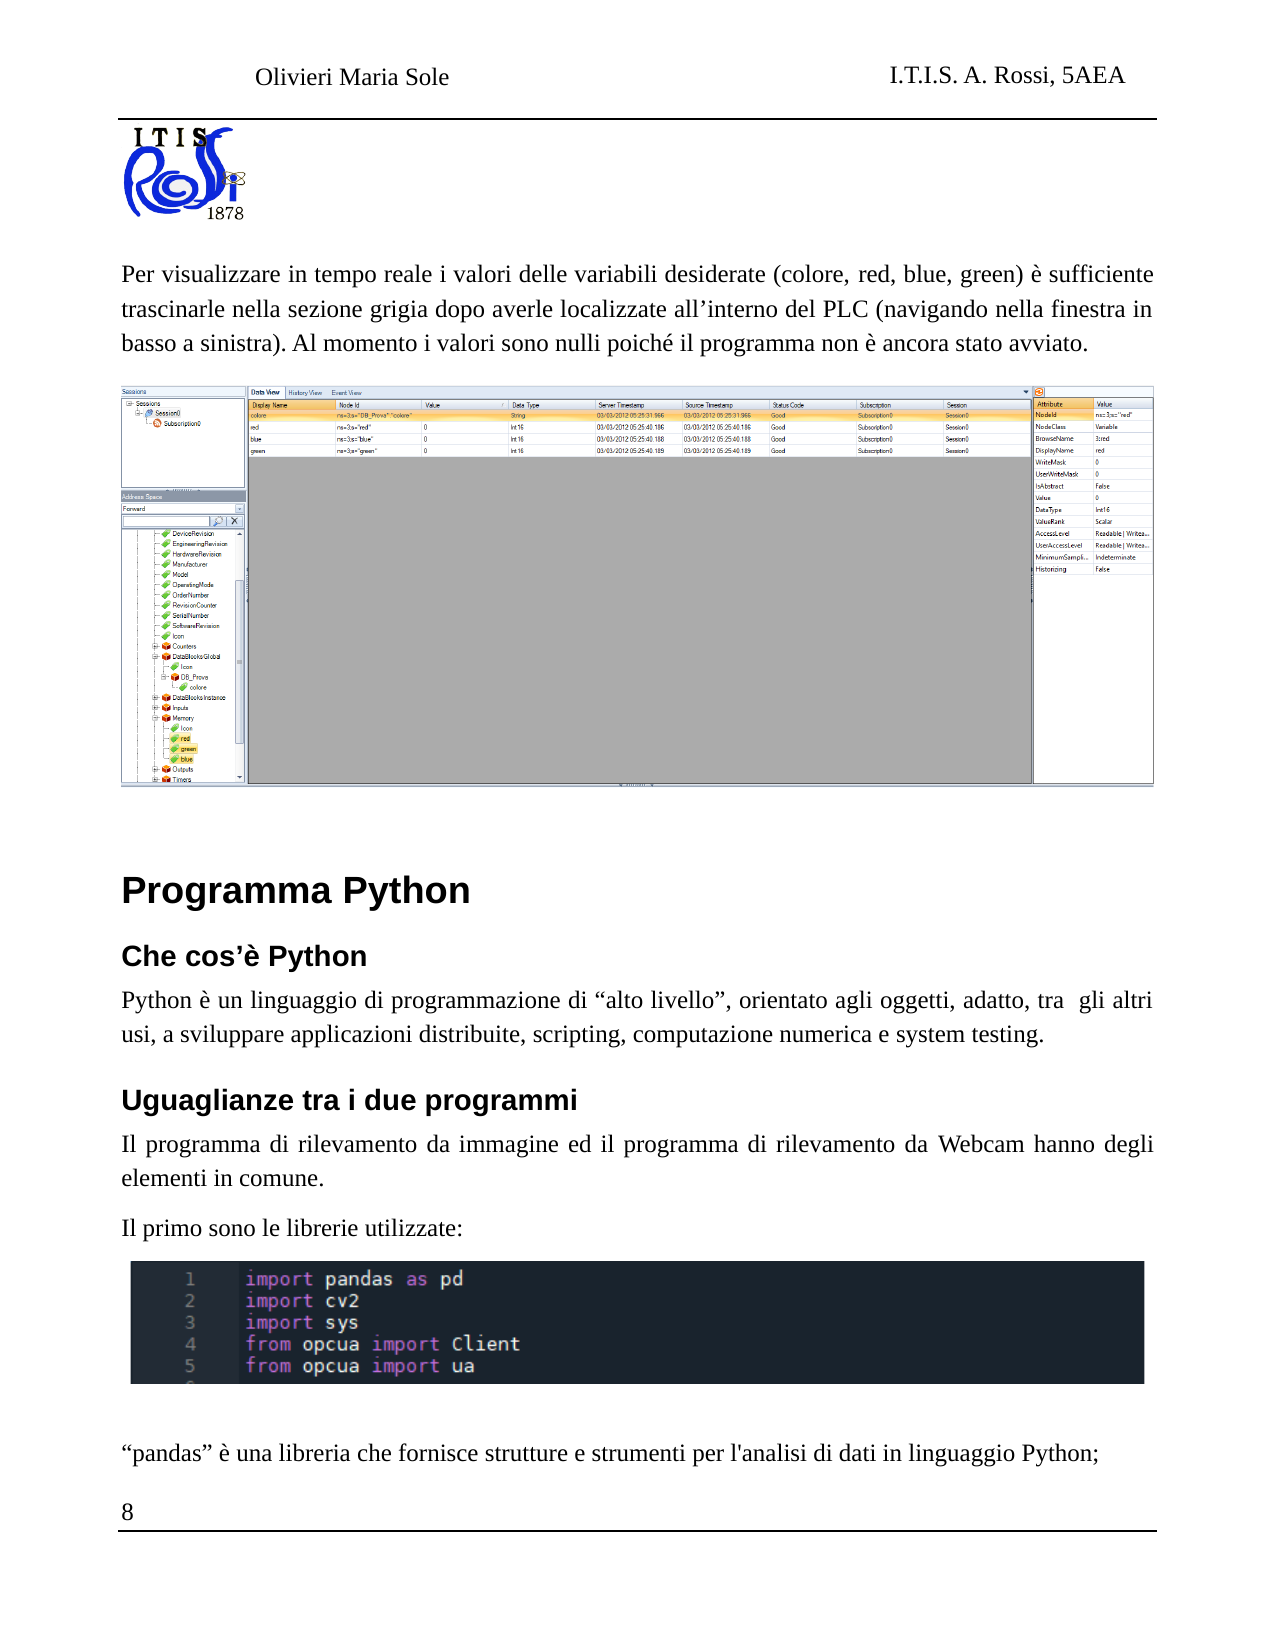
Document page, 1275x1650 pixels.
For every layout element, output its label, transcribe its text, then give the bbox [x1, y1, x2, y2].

text Il primo sono le librerie utilizzate: [121, 1213, 1154, 1241]
text “pandas” è una libreria che fornisce strutture e strumenti per l'analisi di dati in linguaggio Python; [121, 1438, 1154, 1467]
text Per visualizzare in tempo reale i valori delle variabili desiderate (colore, red, blue, green) è sufficiente trascinarle nella sezione grigia dopo averle localizzate all’interno del PLC (navigando nella finestra in basso a sinistra). Al momento i valori sono nulli poiché il programma non è ancora stato avviato. [121, 259, 1154, 357]
text Python è un linguaggio di programmazione di “alto livello”, orientato agli oggetti, adatto, tra gli altri usi, a sviluppare applicazioni distribuite, scripting, computazione numerica e system testing. [121, 985, 1154, 1048]
picture [121, 385, 1154, 788]
subtitle Uguaglianze tra i due programmi [121, 1083, 1154, 1117]
picture [130, 1261, 1145, 1384]
picture [121, 123, 249, 225]
subtitle Che cos’è Python [121, 938, 1154, 972]
subtitle Programma Python [121, 868, 1154, 911]
text Il programma di rilevamento da immagine ed il programma di rilevamento da Webcam hanno degli elementi in comune. [121, 1129, 1154, 1192]
